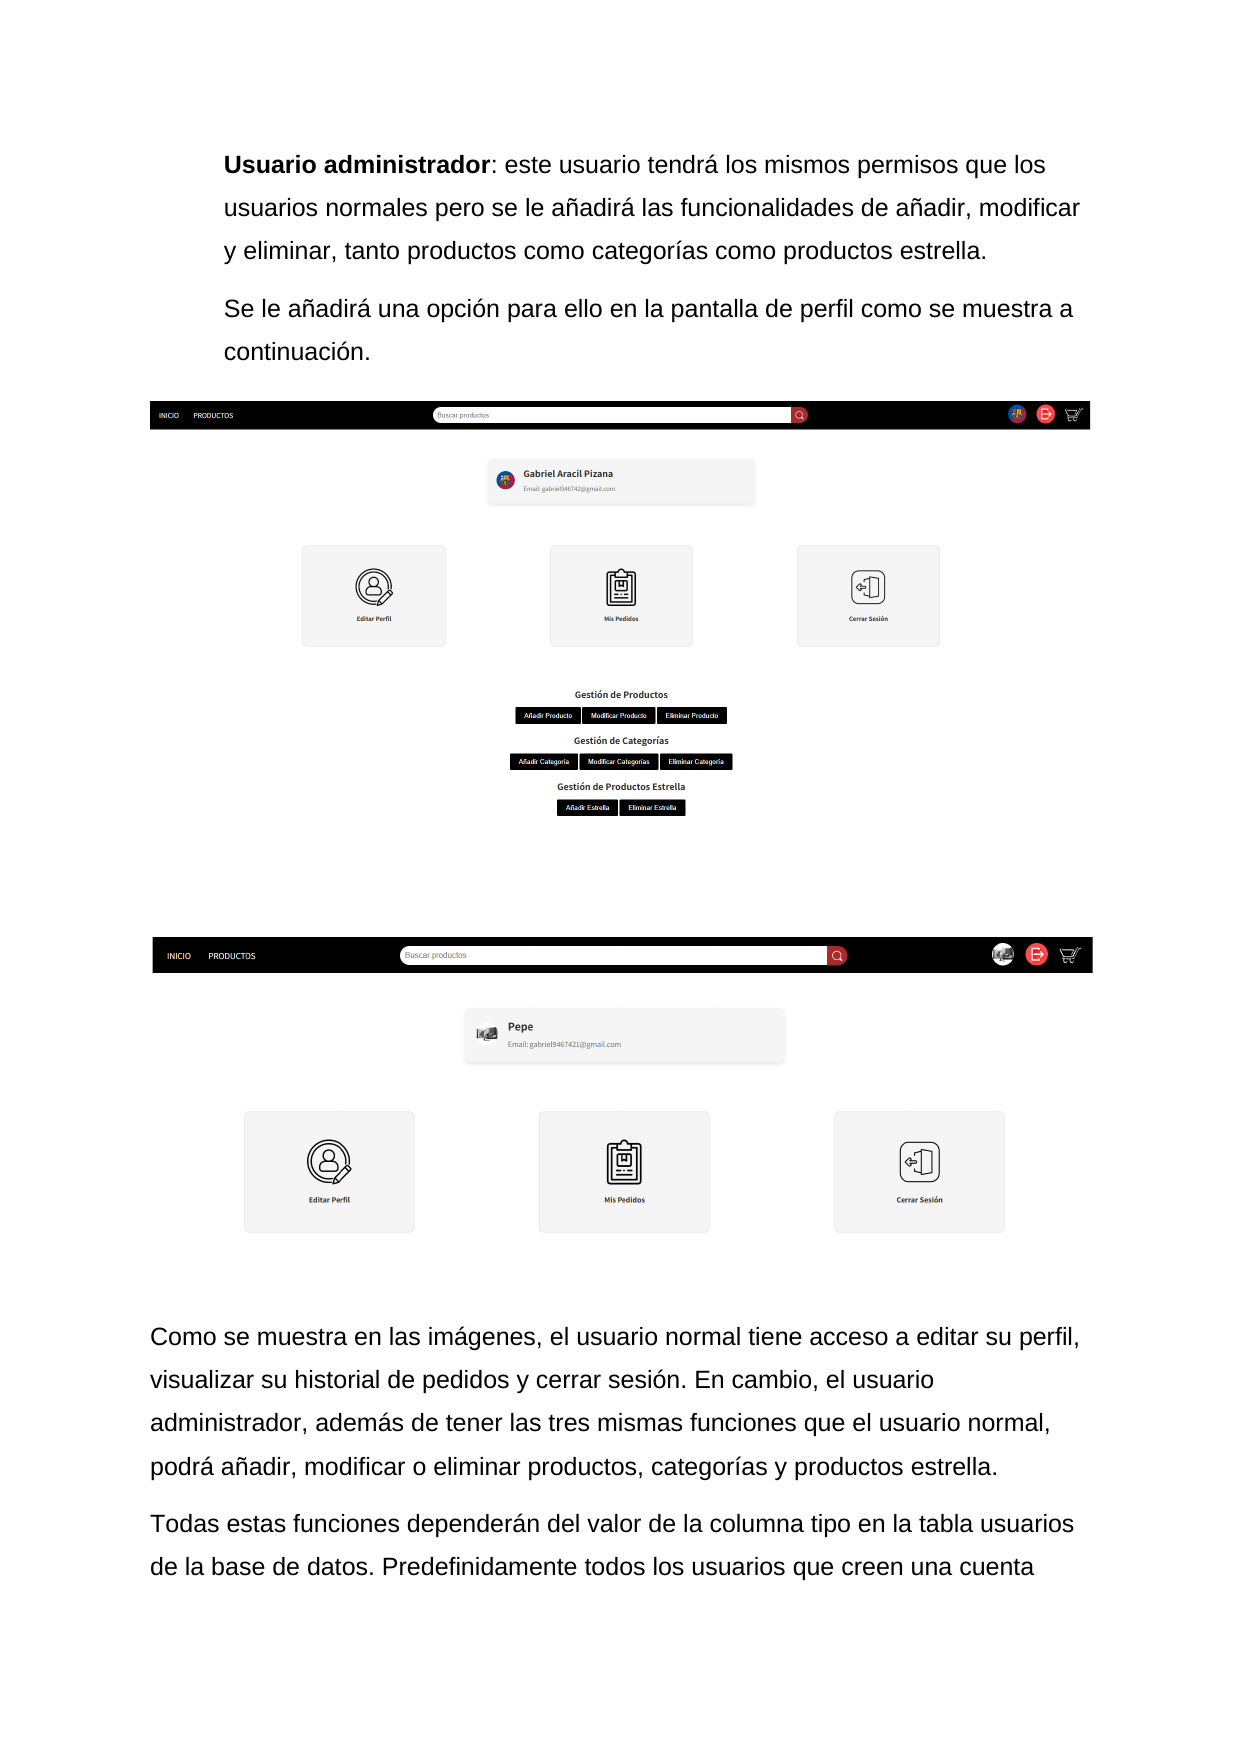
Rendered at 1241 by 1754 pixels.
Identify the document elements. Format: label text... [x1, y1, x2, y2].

picture [152, 937, 1093, 1279]
text Como se muestra en las imágenes, el usuario normal tiene acceso a editar su perfil, visualizar su historial de pedidos y cerrar sesión. En cambio, el usuario administrador, además de tener las tres mismas funciones que el usuario normal, podrá añadir, modificar o eliminar productos, categorías y productos estrella. [150, 928, 1090, 1480]
text Todas estas funciones dependerán del valor de la columna tipo en la tabla usuarios de la base de datos. Predefinidamente todos los usuarios que creen una cuenta [150, 1509, 1090, 1581]
text Usuario administrador: este usuario tendrá los mismos permisos que los usuarios normales pero se le añadirá las funcionalidades de añadir, modificar y eliminar, tanto productos como categorías como productos estrella. [150, 150, 1090, 265]
text Se le añadirá una opción para ello en la pantalla de perfil como se muestra a continuación. [150, 294, 1090, 366]
picture [150, 401, 1091, 827]
